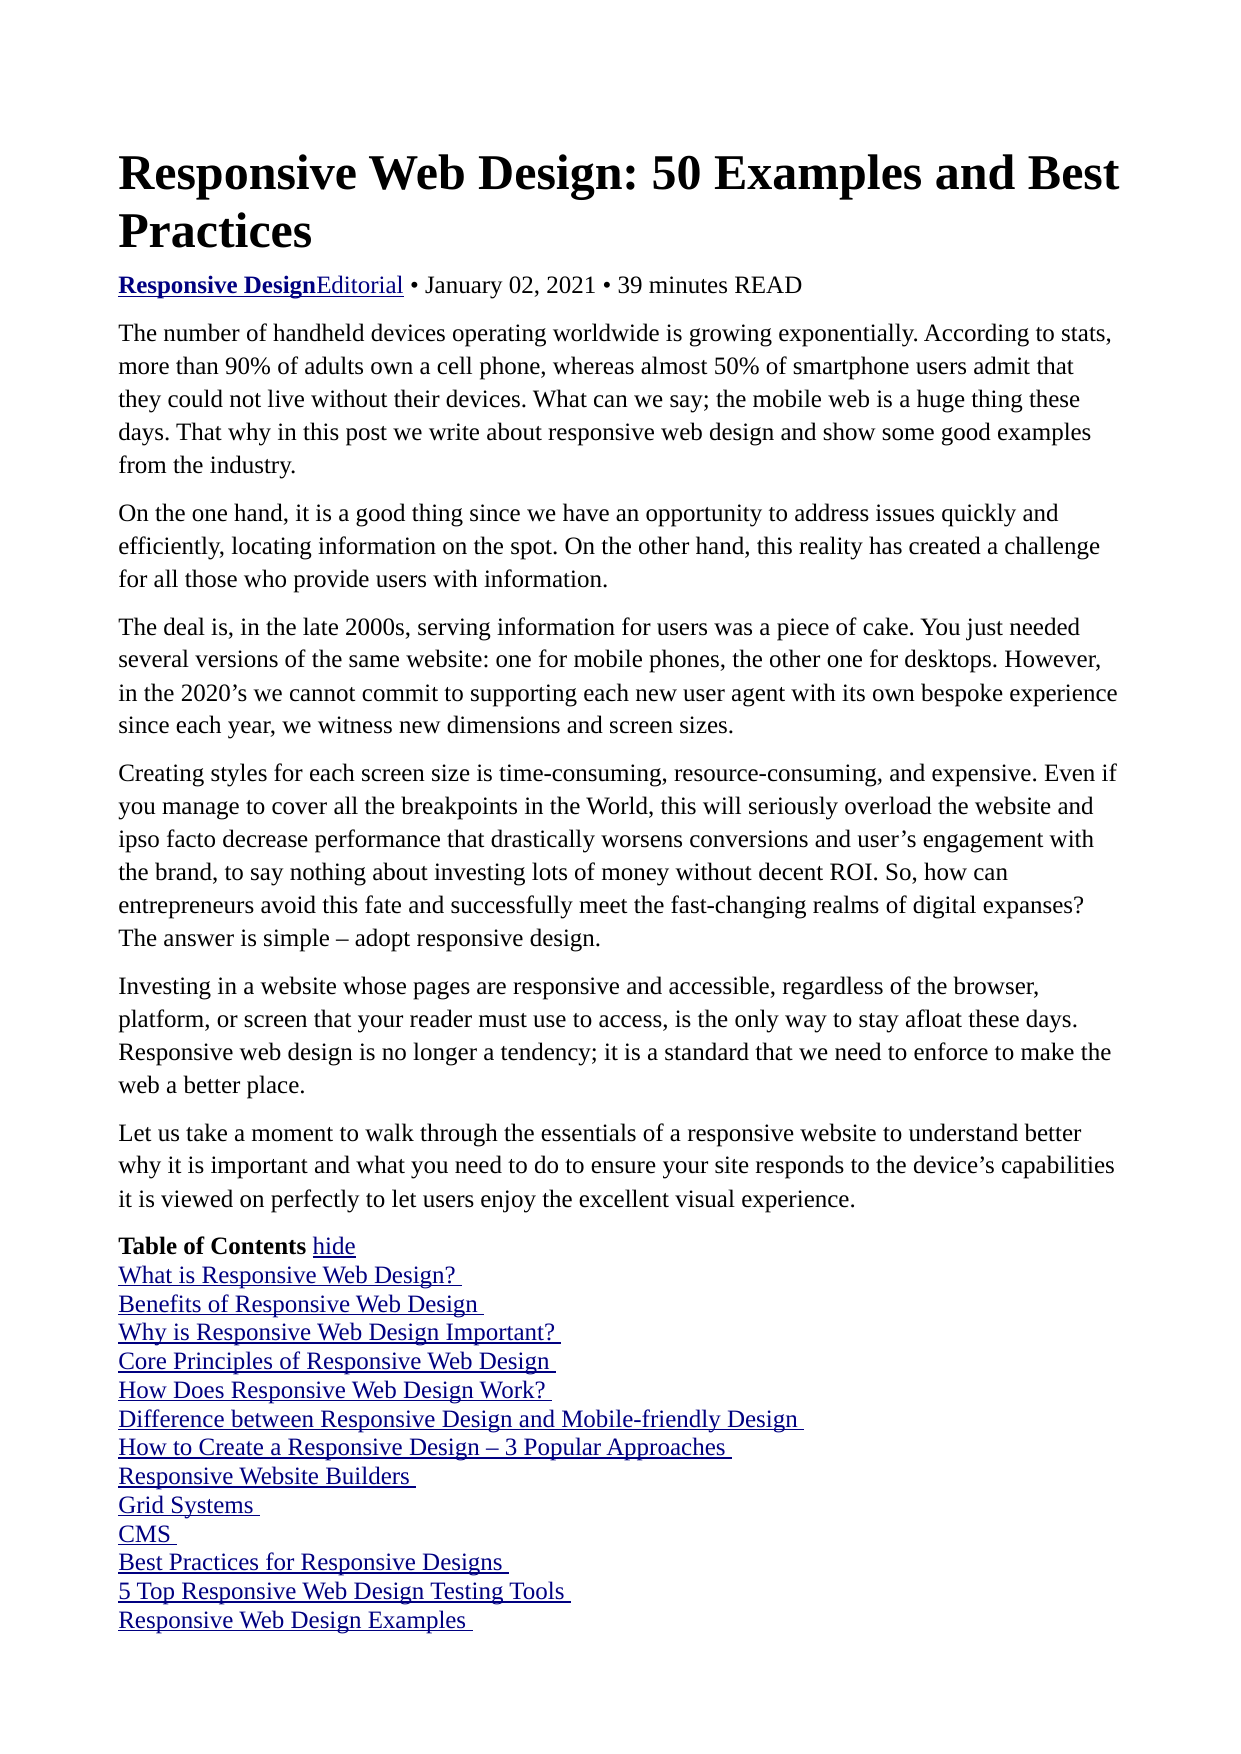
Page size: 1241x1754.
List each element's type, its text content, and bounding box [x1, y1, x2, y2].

text Core Principles of Responsive Web Design [118, 1346, 1122, 1375]
text Best Practices for Responsive Designs [118, 1547, 1122, 1576]
text Responsive Web Design Examples [118, 1605, 1122, 1634]
text On the one hand, it is a good thing since we have an opportunity to address issues quickly and efficiently, locating information on the spot. On the other hand, this reality has created a challenge for all those who provide users with information. [118, 498, 1122, 593]
text How Does Responsive Web Design Work? [118, 1375, 1122, 1404]
text Responsive DesignEditorial • January 02, 2021 • 39 minutes READ [118, 271, 1122, 299]
text What is Responsive Web Design? [118, 1260, 1122, 1289]
text Investing in a website whose pages are responsive and accessible, regardless of the browser, platform, or screen that your reader must use to access, is the only way to stay afloat these days. Responsive web design is no longer a tendency; it is a standard that we need to enforce to make the web a better place. [118, 971, 1122, 1099]
text Responsive Website Builders [118, 1461, 1122, 1490]
text Let us take a moment to walk through the essentials of a responsive website to understand better why it is important and what you need to do to ensure your site responds to the device’s capabilities it is viewed on perfectly to let users enjoy the excellent visual experience. [118, 1118, 1122, 1212]
text Grid Systems [118, 1490, 1122, 1519]
text 5 Top Responsive Web Design Testing Tools [118, 1576, 1122, 1605]
text Table of Contents hide [118, 1231, 1122, 1260]
text Creating styles for each screen size is time-consuming, resource-consuming, and expensive. Even if you manage to cover all the breakpoints in the World, this will seriously overload the website and ipso facto decrease performance that drastically worsens conversions and user’s engagement with the brand, to say nothing about investing lots of money without decent ROI. So, how can entrepreneurs avoid this fate and successfully meet the fast-changing realms of digital expanses? The answer is simple – adopt responsive design. [118, 758, 1122, 952]
text Difference between Responsive Design and Mobile-friendly Design [118, 1404, 1122, 1432]
text Benefits of Responsive Web Design [118, 1289, 1122, 1317]
text CMS [118, 1519, 1122, 1547]
text Why is Responsive Web Design Important? [118, 1317, 1122, 1346]
text The deal is, in the late 2000s, serving information for users was a piece of cake. You just needed several versions of the same website: one for mobile phones, the other one for desktops. However, in the 2020’s we cannot commit to supporting each new user agent with its own bespoke experience since each year, we witness new dimensions and screen sizes. [118, 612, 1122, 739]
text How to Create a Responsive Design – 3 Popular Approaches [118, 1432, 1122, 1461]
subtitle Responsive Web Design: 50 Examples and Best Practices [118, 143, 1122, 258]
text The number of handheld devices operating worldwide is growing exponentially. According to stats, more than 90% of adults own a cell phone, whereas almost 50% of smartphone users admit that they could not live without their devices. What can we say; the mobile web is a huge thing these days. That why in this post we write about responsive web design and show some good examples from the industry. [118, 318, 1122, 479]
